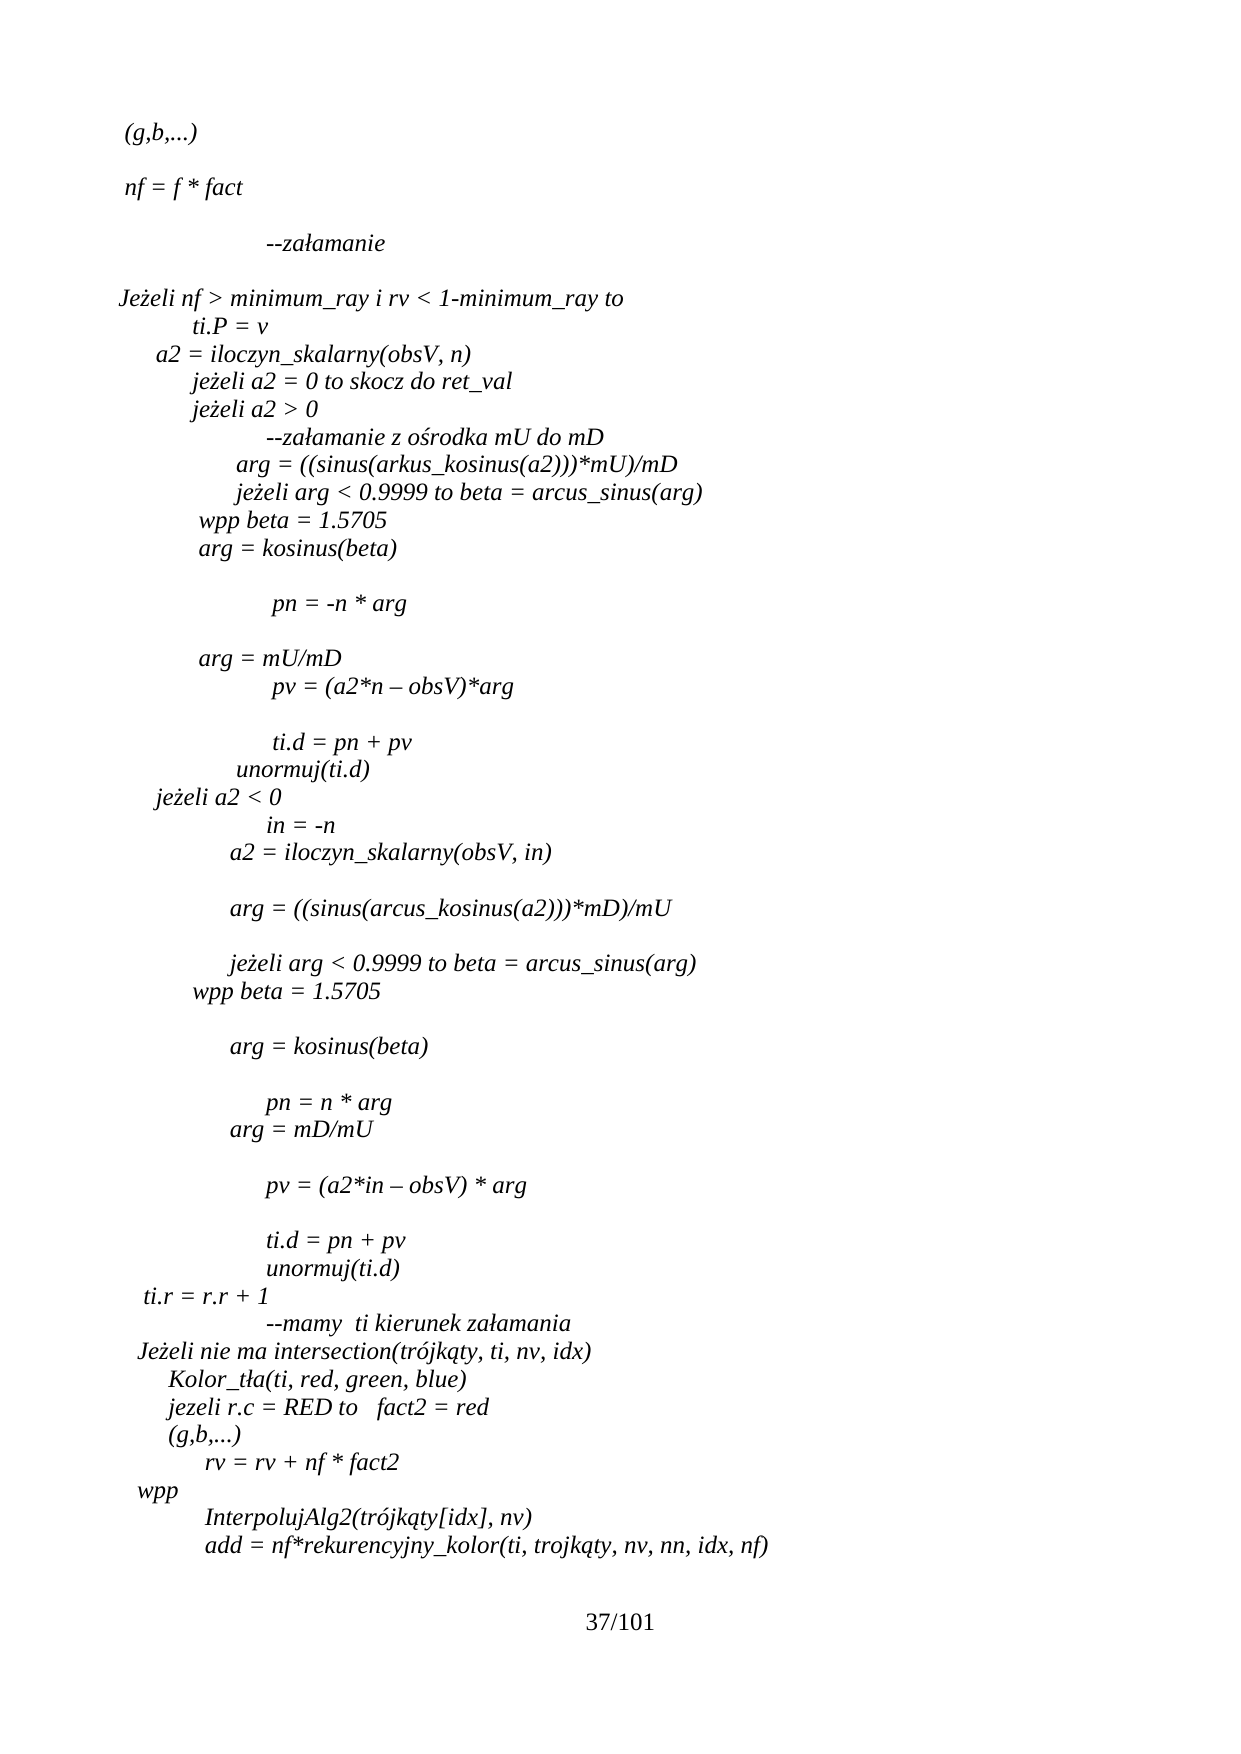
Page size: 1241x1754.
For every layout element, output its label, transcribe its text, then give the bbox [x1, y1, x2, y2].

text --mamy ti kierunek załamania [118, 1309, 1122, 1337]
text pv = (a2*n – obsV)*arg [118, 672, 1122, 700]
text nf = f * fact [118, 173, 1122, 201]
text a2 = iloczyn_skalarny(obsV, n) [118, 340, 1122, 367]
text --załamanie [118, 229, 1122, 257]
text wpp beta = 1.5705 [118, 506, 1122, 534]
text arg = kosinus(beta) [118, 1032, 1122, 1060]
text unormuj(ti.d) [118, 1254, 1122, 1282]
text arg = kosinus(beta) [118, 534, 1122, 561]
text arg = ((sinus(arcus_kosinus(a2)))*mD)/mU [118, 894, 1122, 922]
text arg = mU/mD [118, 644, 1122, 672]
text in = -n [118, 811, 1122, 838]
text Jeżeli nie ma intersection(trójkąty, ti, nv, idx) [118, 1337, 1122, 1365]
text unormuj(ti.d) [118, 755, 1122, 783]
text wpp [118, 1476, 1122, 1503]
text rv = rv + nf * fact2 [118, 1448, 1122, 1476]
text pn = n * arg [118, 1088, 1122, 1116]
text jezeli r.c = RED to fact2 = red [118, 1393, 1122, 1420]
text ti.P = v [118, 312, 1122, 340]
text Jeżeli nf > minimum_ray i rv < 1-minimum_ray to [118, 284, 1122, 312]
text a2 = iloczyn_skalarny(obsV, in) [118, 838, 1122, 866]
text jeżeli arg < 0.9999 to beta = arcus_sinus(arg) [118, 949, 1122, 977]
text pv = (a2*in – obsV) * arg [118, 1171, 1122, 1199]
text wpp beta = 1.5705 [118, 977, 1122, 1005]
text ti.r = r.r + 1 [118, 1282, 1122, 1309]
text Kolor_tła(ti, red, green, blue) [118, 1365, 1122, 1393]
text arg = ((sinus(arkus_kosinus(a2)))*mU)/mD [118, 451, 1122, 478]
text ti.d = pn + pv [118, 1226, 1122, 1254]
text jeżeli a2 = 0 to skocz do ret_val [118, 367, 1122, 395]
text InterpolujAlg2(trójkąty[idx], nv) [118, 1503, 1122, 1531]
text ti.d = pn + pv [118, 728, 1122, 755]
text (g,b,...) [118, 118, 1122, 146]
text jeżeli a2 > 0 [118, 395, 1122, 423]
text jeżeli a2 < 0 [118, 783, 1122, 811]
text jeżeli arg < 0.9999 to beta = arcus_sinus(arg) [118, 478, 1122, 506]
text --załamanie z ośrodka mU do mD [118, 423, 1122, 451]
text add = nf*rekurencyjny_kolor(ti, trojkąty, nv, nn, idx, nf) [118, 1531, 1122, 1559]
text arg = mD/mU [118, 1116, 1122, 1143]
text (g,b,...) [118, 1420, 1122, 1448]
text pn = -n * arg [118, 589, 1122, 617]
